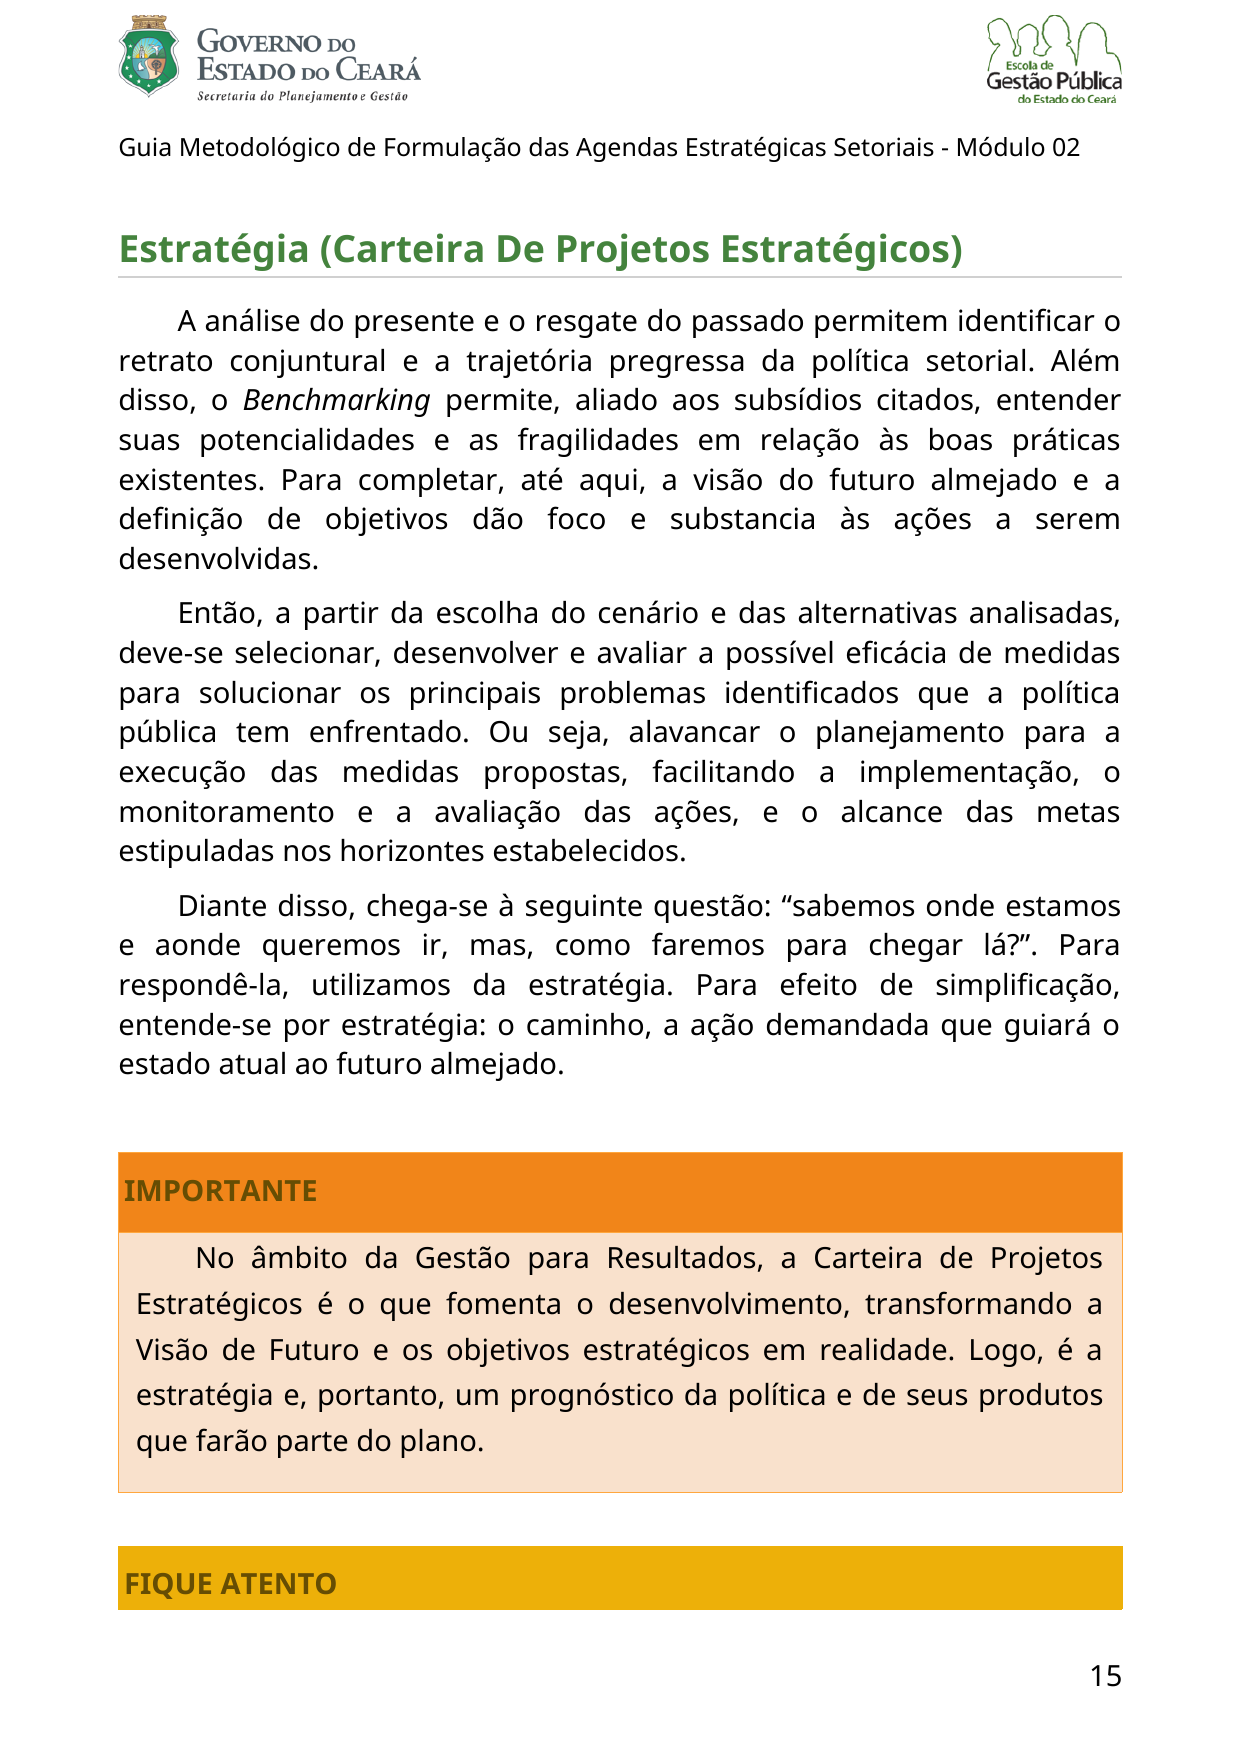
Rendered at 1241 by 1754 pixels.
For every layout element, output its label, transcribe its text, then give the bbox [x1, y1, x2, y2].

table_cell No âmbito da Gestão para Resultados, a Carteira de Projetos Estratégicos é o que fomenta o desenvolvimento, transformando a Visão de Futuro e os objetivos estratégicos em realidade. Logo, é a estratégia e, portanto, um prognóstico da política e de seus produtos que farão parte do plano. [119, 1233, 1122, 1492]
table_header IMPORTANTE [119, 1153, 1122, 1232]
text Diante disso, chega-se à seguinte questão: “sabemos onde estamos e aonde queremos ir, mas, como faremos para chegar lá?”. Para respondê-la, utilizamos da estratégia. Para efeito de simplificação, entende-se por estratégia: o caminho, a ação demandada que guiará o estado atual ao futuro almejado. [118, 885, 1122, 1083]
table_header FIQUE ATENTO [119, 1547, 1122, 1609]
text Então, a partir da escolha do cenário e das alternativas analisadas, deve-se selecionar, desenvolver e avaliar a possível eficácia de medidas para solucionar os principais problemas identificados que a política pública tem enfrentado. Ou seja, alavancar o planejamento para a execução das medidas propostas, facilitando a implementação, o monitoramento e a avaliação das ações, e o alcance das metas estipuladas nos horizontes estabelecidos. [118, 592, 1122, 870]
subtitle Estratégia (Carteira De Projetos Estratégicos) [118, 222, 1122, 276]
text A análise do presente e o resgate do passado permitem identificar o retrato conjuntural e a trajetória pregressa da política setorial. Além disso, o Benchmarking permite, aliado aos subsídios citados, entender suas potencialidades e as fragilidades em relação às boas práticas existentes. Para completar, até aqui, a visão do futuro almejado e a definição de objetivos dão foco e substancia às ações a serem desenvolvidas. [118, 300, 1122, 578]
picture [118, 15, 1122, 103]
